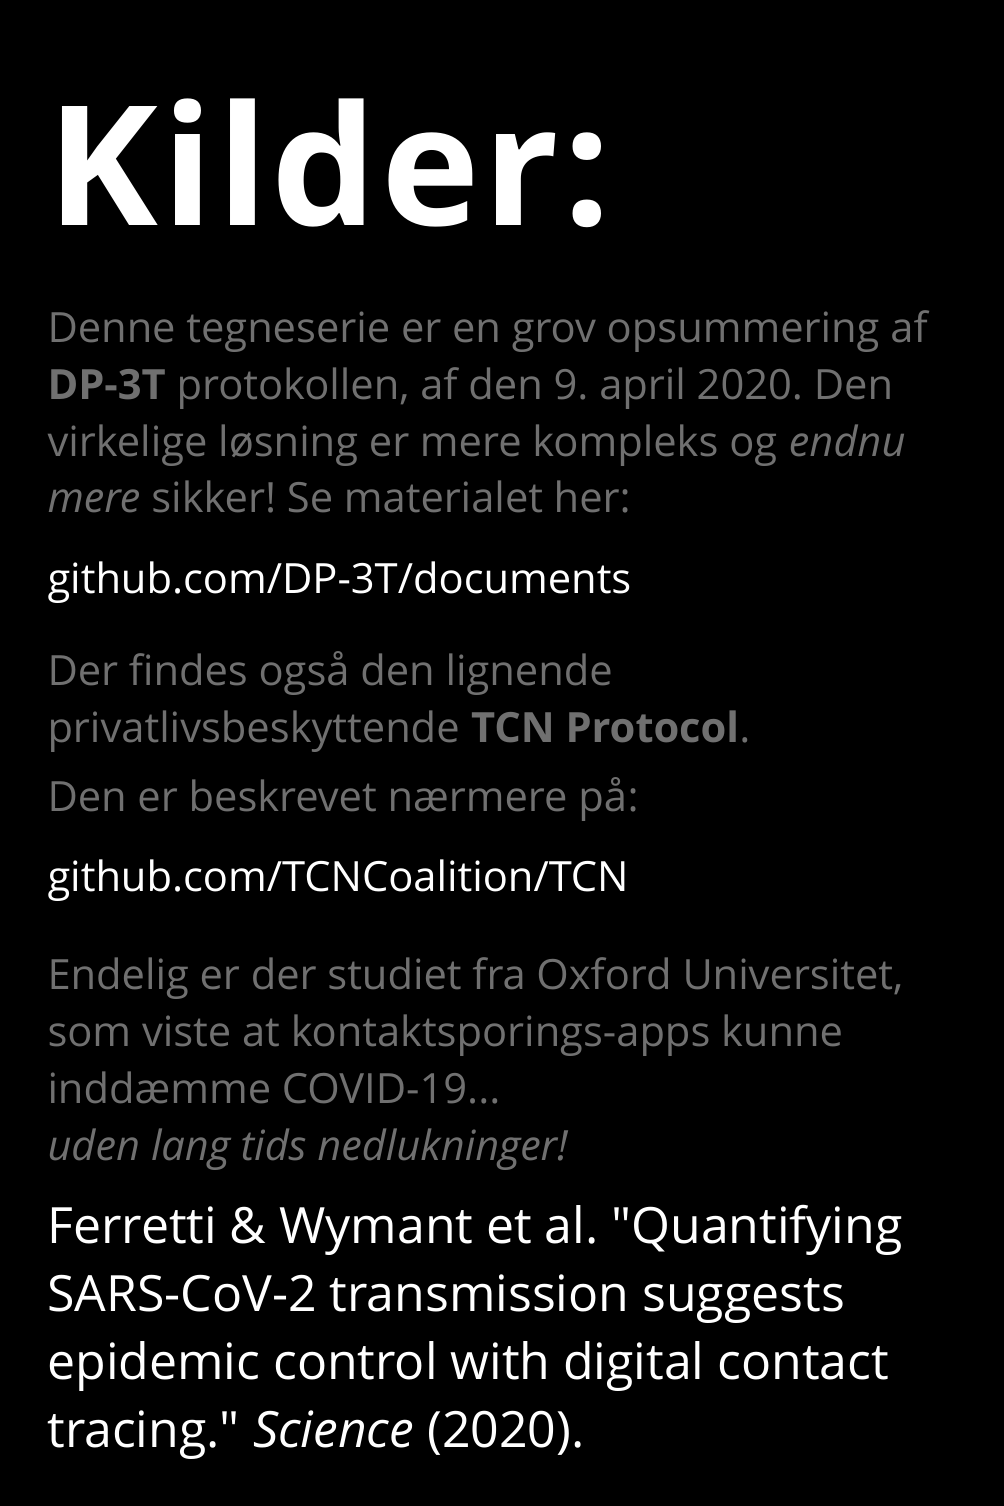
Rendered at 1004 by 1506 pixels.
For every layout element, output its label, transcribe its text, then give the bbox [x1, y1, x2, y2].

text Denne tegneserie er en grov opsummering af DP-3T protokollen, af den 9. april 2020. Den virkelige løsning er mere kompleks og endnu mere sikker! Se materialet her: [47, 298, 957, 525]
text github.com/TCNCoalition/TCN [47, 847, 957, 903]
text Den er beskrevet nærmere på: [47, 766, 957, 823]
text Ferretti & Wymant et al. "Quantifying SARS-CoV-2 transmission suggests epidemic control with digital contact tracing." Science (2020). [47, 1190, 957, 1462]
text Kilder: [47, 47, 957, 274]
text github.com/DP-3T/documents [47, 549, 957, 605]
